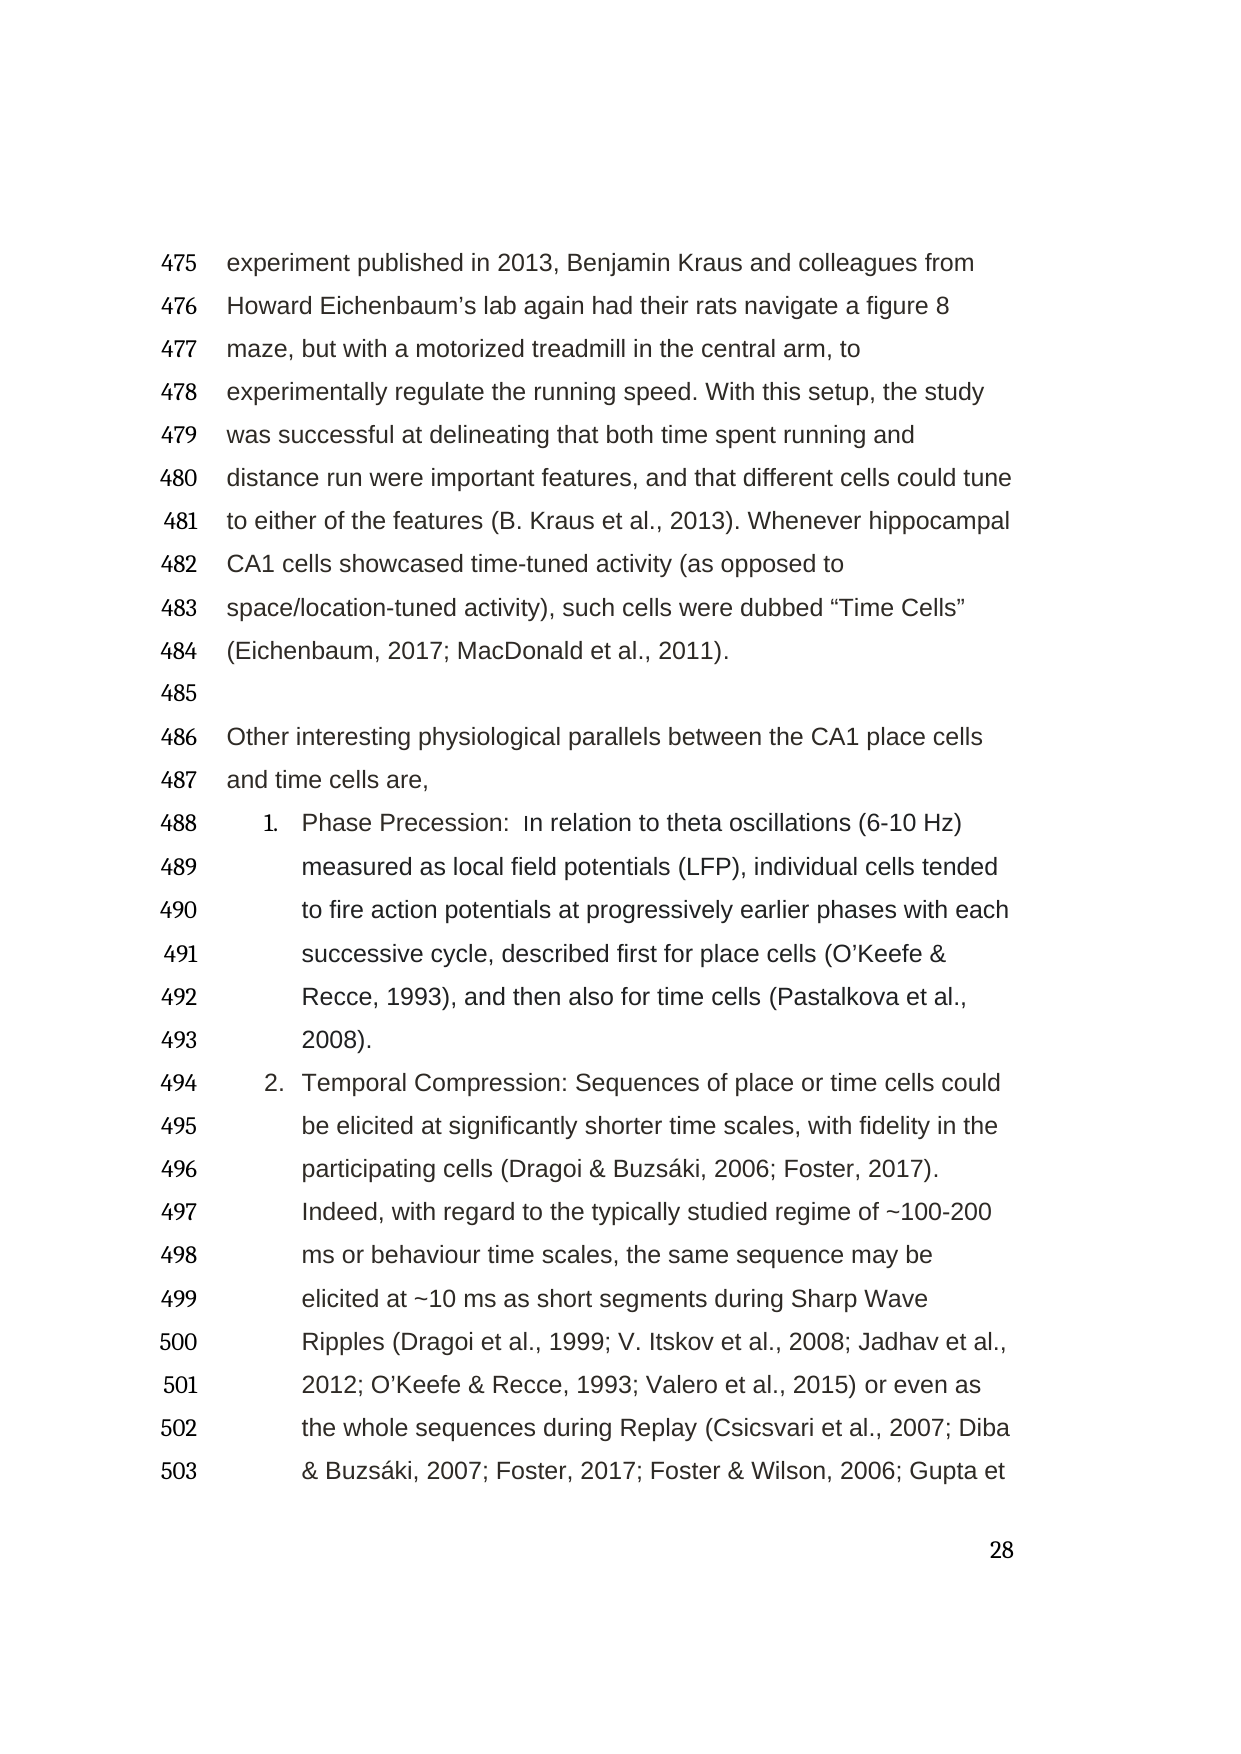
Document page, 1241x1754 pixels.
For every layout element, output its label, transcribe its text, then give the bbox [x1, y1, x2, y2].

text experiment published in 2013, Benjamin Kraus and colleagues from Howard Eichenbaum’s lab again had their rats navigate a figure 8 maze, but with a motorized treadmill in the central arm, to experimentally regulate the running speed. With this setup, the study was successful at delineating that both time spent running and distance run were important features, and that different cells could tune to either of the features (B. Kraus et al., 2013)⁠. Whenever hippocampal CA1 cells showcased time-tuned activity (as opposed to space/location-tuned activity), such cells were dubbed “Time Cells” (Eichenbaum, 2017; MacDonald et al., 2011)⁠. [226, 248, 1014, 664]
list Temporal Compression: Sequences of place or time cells could be elicited at significantly shorter time scales, with fidelity in the participating cells (Dragoi & Buzsáki, 2006; Foster, 2017)⁠. Indeed, with regard to the typically studied regime of ~100-200 ms or behaviour time scales, the same sequence may be elicited at ~10 ms as short segments during Sharp Wave Ripples (Dragoi et al., 1999; V. Itskov et al., 2008; Jadhav et al., 2012; O’Keefe & Recce, 1993; Valero et al., 2015)⁠ or even as the whole sequences during Replay (Csicsvari et al., 2007; Diba & Buzsáki, 2007; Foster, 2017; Foster & Wilson, 2006; Gupta et [264, 1068, 1014, 1485]
list Phase Precession: In relation to theta oscillations (6-10 Hz) measured as local field potentials (LFP), individual cells tended to fire action potentials at progressively earlier phases with each successive cycle, described first for place cells (O’Keefe & Recce, 1993)⁠, and then also for time cells (Pastalkova et al., 2008)⁠. [264, 808, 1014, 1053]
text Other interesting physiological parallels between the CA1 place cells and time cells are, [226, 722, 1014, 794]
